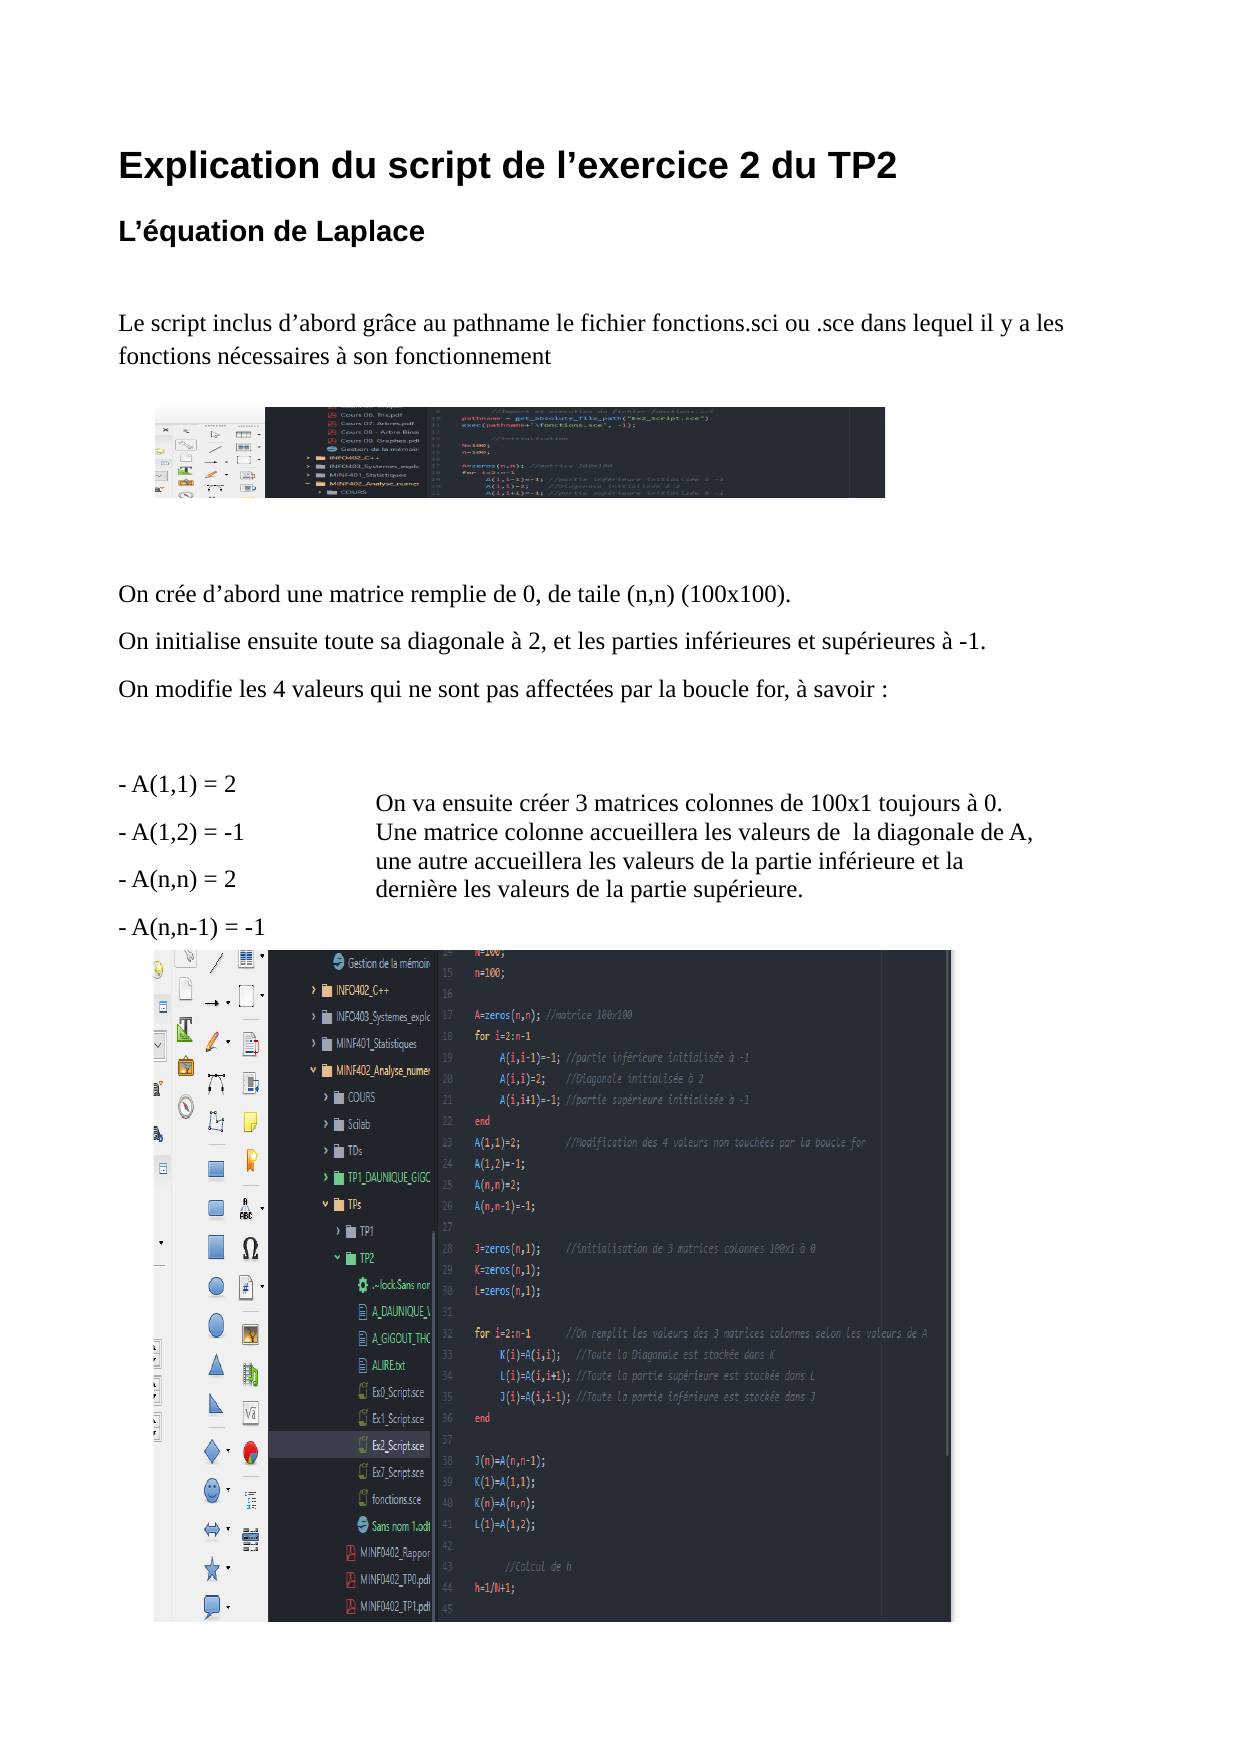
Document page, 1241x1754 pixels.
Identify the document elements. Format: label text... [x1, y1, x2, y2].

text - A(n,n-1) = -1 [118, 912, 1122, 941]
text On crée d’abord une matrice remplie de 0, de taile (n,n) (100x100). [118, 579, 1122, 607]
subtitle Explication du script de l’exercice 2 du TP2 [118, 143, 1122, 187]
text On modifie les 4 valeurs qui ne sont pas affectées par la boucle for, à savoir : [118, 674, 1122, 703]
picture [719, 950, 952, 1622]
text - A(1,1) = 2 [118, 769, 1122, 798]
subtitle L’équation de Laplace [118, 214, 1122, 248]
text - A(n,n) = 2 [118, 864, 1122, 893]
picture [559, 407, 726, 432]
text - A(1,2) = -1 [118, 817, 1122, 846]
text Le script inclus d’abord grâce au pathname le fichier fonctions.sci ou .sce dans lequel il y a les fonctions nécessaires à son fonctionnement [118, 308, 1122, 369]
text On initialise ensuite toute sa diagonale à 2, et les parties inférieures et supérieures à -1. [118, 626, 1122, 655]
